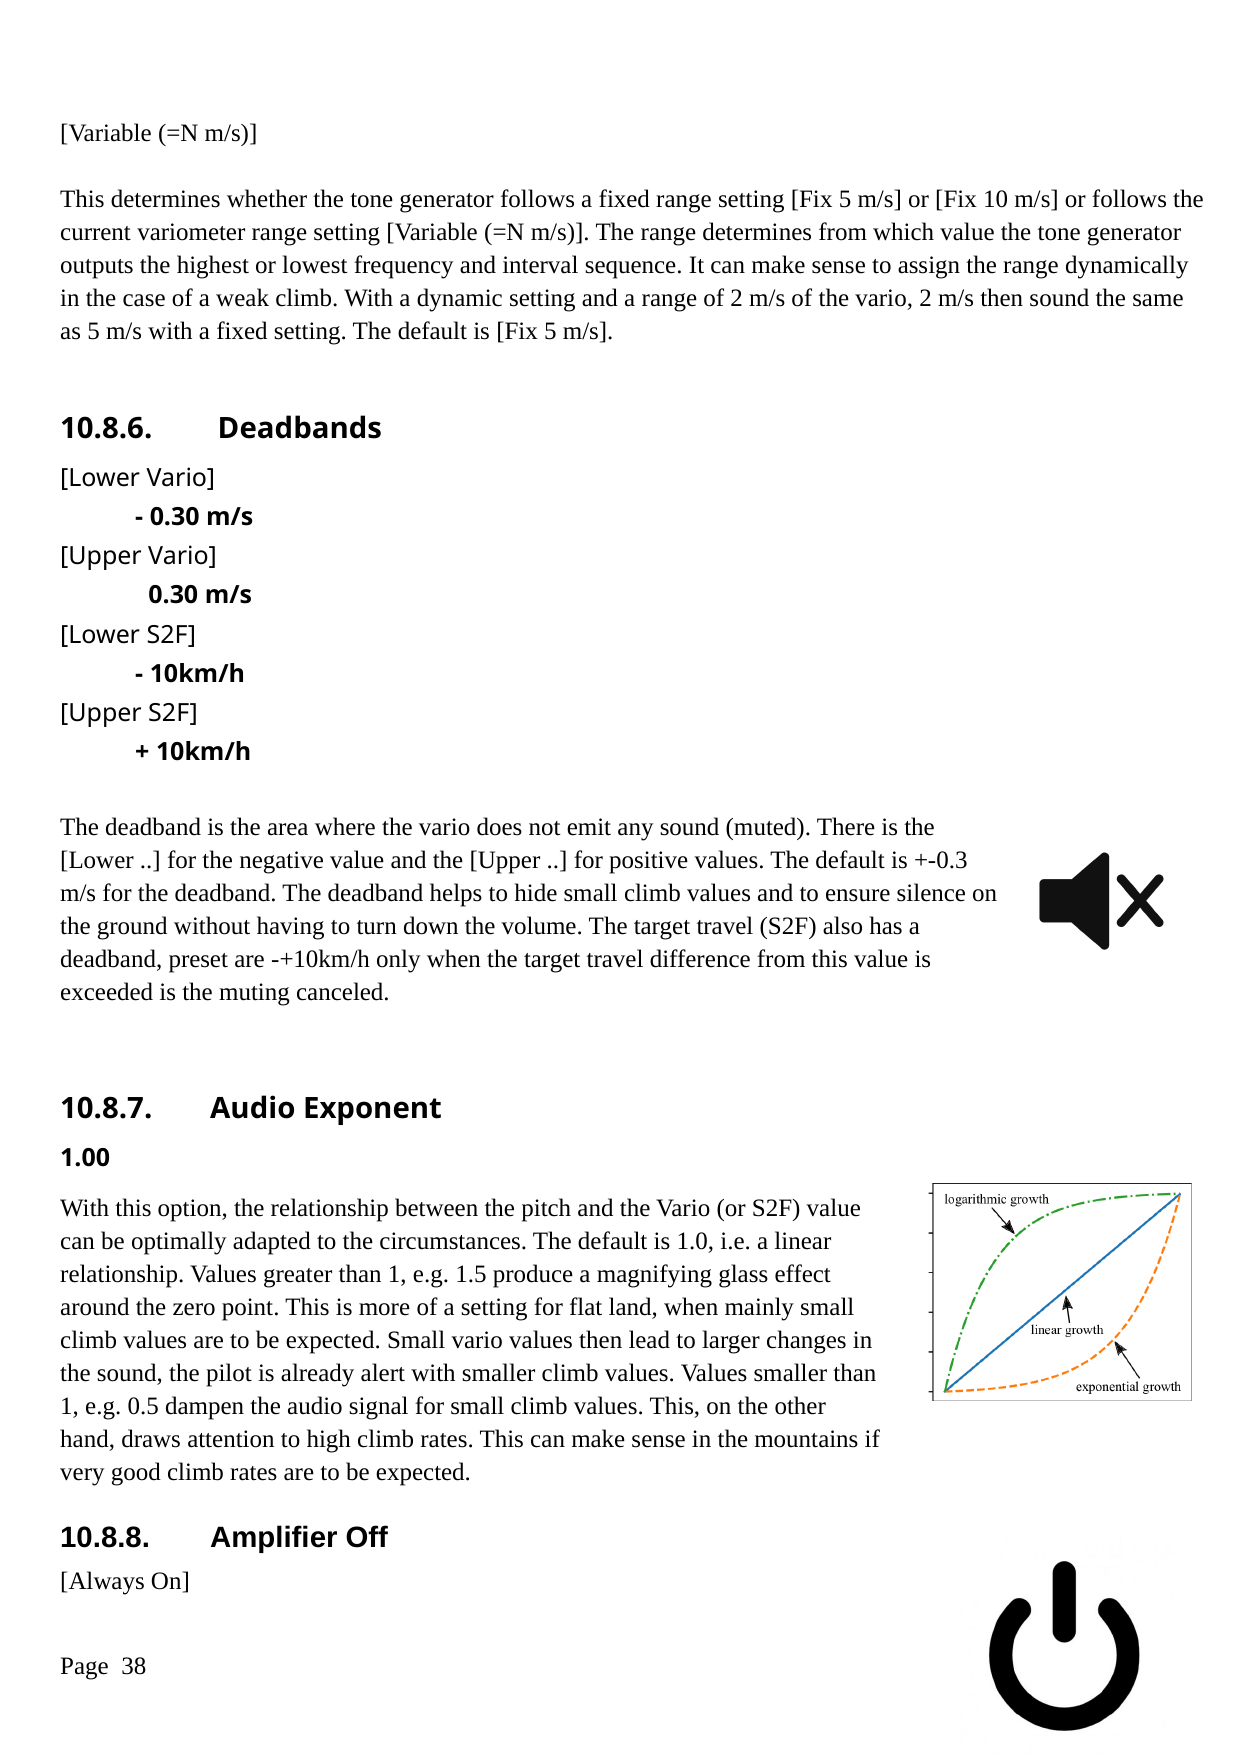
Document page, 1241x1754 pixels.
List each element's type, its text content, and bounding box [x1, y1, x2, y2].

text 1.00 [60, 1139, 1207, 1174]
picture [928, 1183, 1192, 1401]
picture [960, 1535, 1174, 1754]
text - 0.30 m/s [60, 499, 1207, 533]
text [Upper S2F] [60, 695, 1207, 729]
text [Lower S2F] [60, 616, 1207, 650]
text With this option, the relationship between the pitch and the Vario (or S2F) value can be optimally adapted to the circumstances. The default is 1.0, i.e. a linear relationship. Values greater than 1, e.g. 1.5 produce a magnifying glass effect around the zero point. This is more of a setting for flat land, when mainly small climb values are to be expected. Small vario values then lead to larger changes in the sound, the pilot is already alert with smaller climb values. Values smaller than 1, e.g. 0.5 dampen the audio signal for small climb values. This, on the other hand, draws attention to high climb rates. This can make sense in the mountains if very good climb rates are to be expected. [60, 1193, 1207, 1486]
text [1174, 1566, 1207, 1595]
text [Variable (=N m/s)] [60, 118, 1207, 147]
text [Lower Vario] [60, 460, 1207, 494]
text [Always On] [60, 1566, 960, 1595]
subtitle Deadbands [60, 407, 1207, 447]
text [Upper Vario] [60, 538, 1207, 572]
text This determines whether the tone generator follows a fixed range setting [Fix 5 m/s] or [Fix 10 m/s] or follows the current variometer range setting [Variable (=N m/s)]. The range determines from which value the tone generator outputs the highest or lowest frequency and interval sequence. It can make sense to assign the range dynamically in the case of a weak climb. With a dynamic setting and a range of 2 m/s of the vario, 2 m/s then sound the same as 5 m/s with a fixed setting. The default is [Fix 5 m/s]. [60, 184, 1207, 345]
text The deadband is the area where the vario does not emit any sound (muted). There is the [Lower ..] for the negative value and the [Upper ..] for positive values. The default is +-0.3 m/s for the deadband. The deadband helps to hide small climb values and to ensure silence on the ground without having to turn down the volume. The target travel (S2F) also has a deadband, preset are -+10km/h only when the target travel difference from this value is exceeded is the muting canceled. [60, 812, 1207, 1006]
text - 10km/h [60, 656, 1207, 689]
picture [1033, 832, 1169, 967]
subtitle Audio Exponent [60, 1087, 1207, 1127]
text 0.30 m/s [60, 577, 1207, 611]
subtitle Amplifier Off [60, 1520, 1207, 1553]
text + 10km/h [60, 734, 1207, 768]
